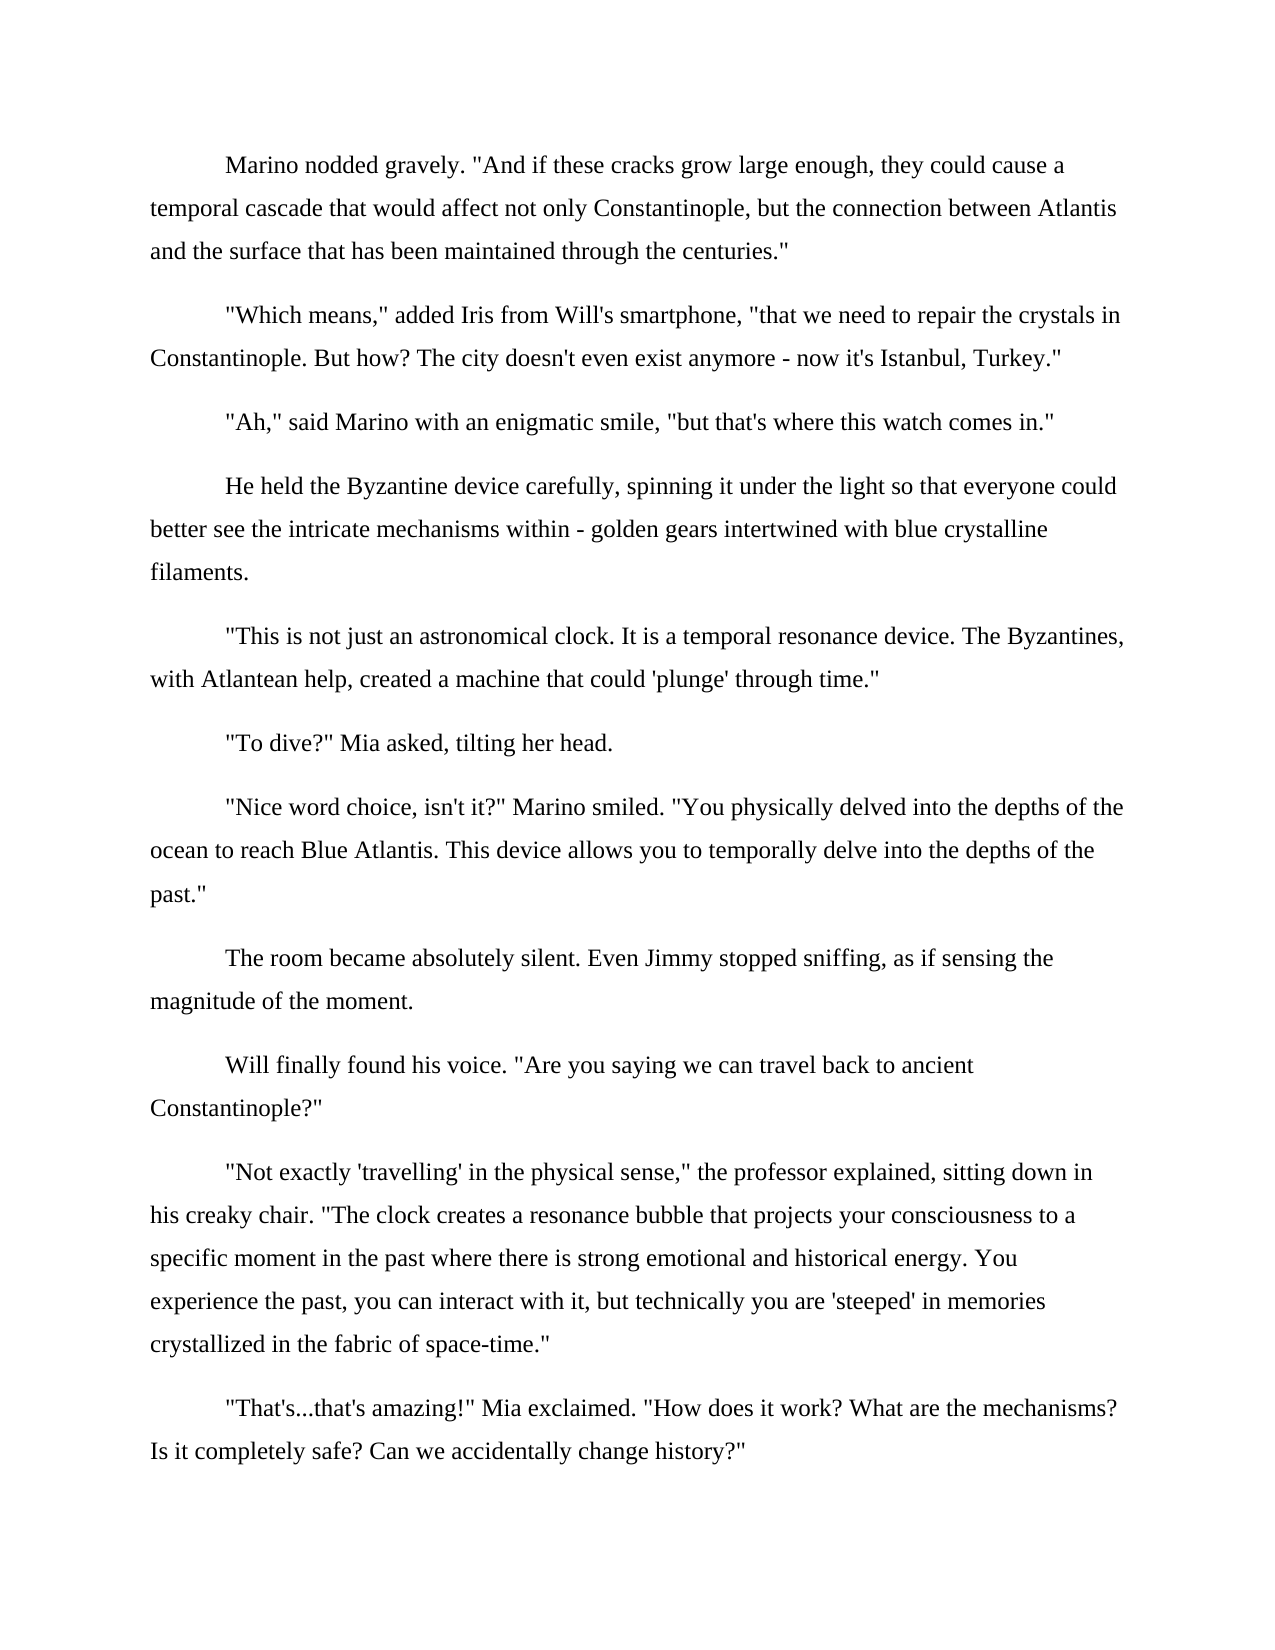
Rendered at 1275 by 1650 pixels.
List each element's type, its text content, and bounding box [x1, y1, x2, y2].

text "Nice word choice, isn't it?" Marino smiled. "You physically delved into the depths of the ocean to reach Blue Atlantis. This device allows you to temporally delve into the depths of the past." [150, 792, 1125, 907]
text "This is not just an astronomical clock. It is a temporal resonance device. The Byzantines, with Atlantean help, created a machine that could 'plunge' through time." [150, 621, 1125, 693]
text The room became absolutely silent. Even Jimmy stopped sniffing, as if sensing the magnitude of the moment. [150, 943, 1125, 1014]
text "To dive?" Mia asked, tilting her head. [150, 728, 1125, 757]
text "That's...that's amazing!" Mia exclaimed. "How does it work? What are the mechanisms? Is it completely safe? Can we accidentally change history?" [150, 1393, 1125, 1465]
text Marino nodded gravely. "And if these cracks grow large enough, they could cause a temporal cascade that would affect not only Constantinople, but the connection between Atlantis and the surface that has been maintained through the centuries." [150, 150, 1125, 265]
text Will finally found his voice. "Are you saying we can travel back to ancient Constantinople?" [150, 1050, 1125, 1122]
text "Ah," said Marino with an enigmatic smile, "but that's where this watch comes in." [150, 407, 1125, 436]
text "Which means," added Iris from Will's smartphone, "that we need to repair the crystals in Constantinople. But how? The city doesn't even exist anymore - now it's Istanbul, Turkey." [150, 300, 1125, 372]
text "Not exactly 'travelling' in the physical sense," the professor explained, sitting down in his creaky chair. "The clock creates a resonance bubble that projects your consciousness to a specific moment in the past where there is strong emotional and historical energy. You experience the past, you can interact with it, but technically you are 'steeped' in memories crystallized in the fabric of space-time." [150, 1157, 1125, 1358]
text He held the Byzantine device carefully, spinning it under the light so that everyone could better see the intricate mechanisms within - golden gears intertwined with blue crystalline filaments. [150, 471, 1125, 586]
